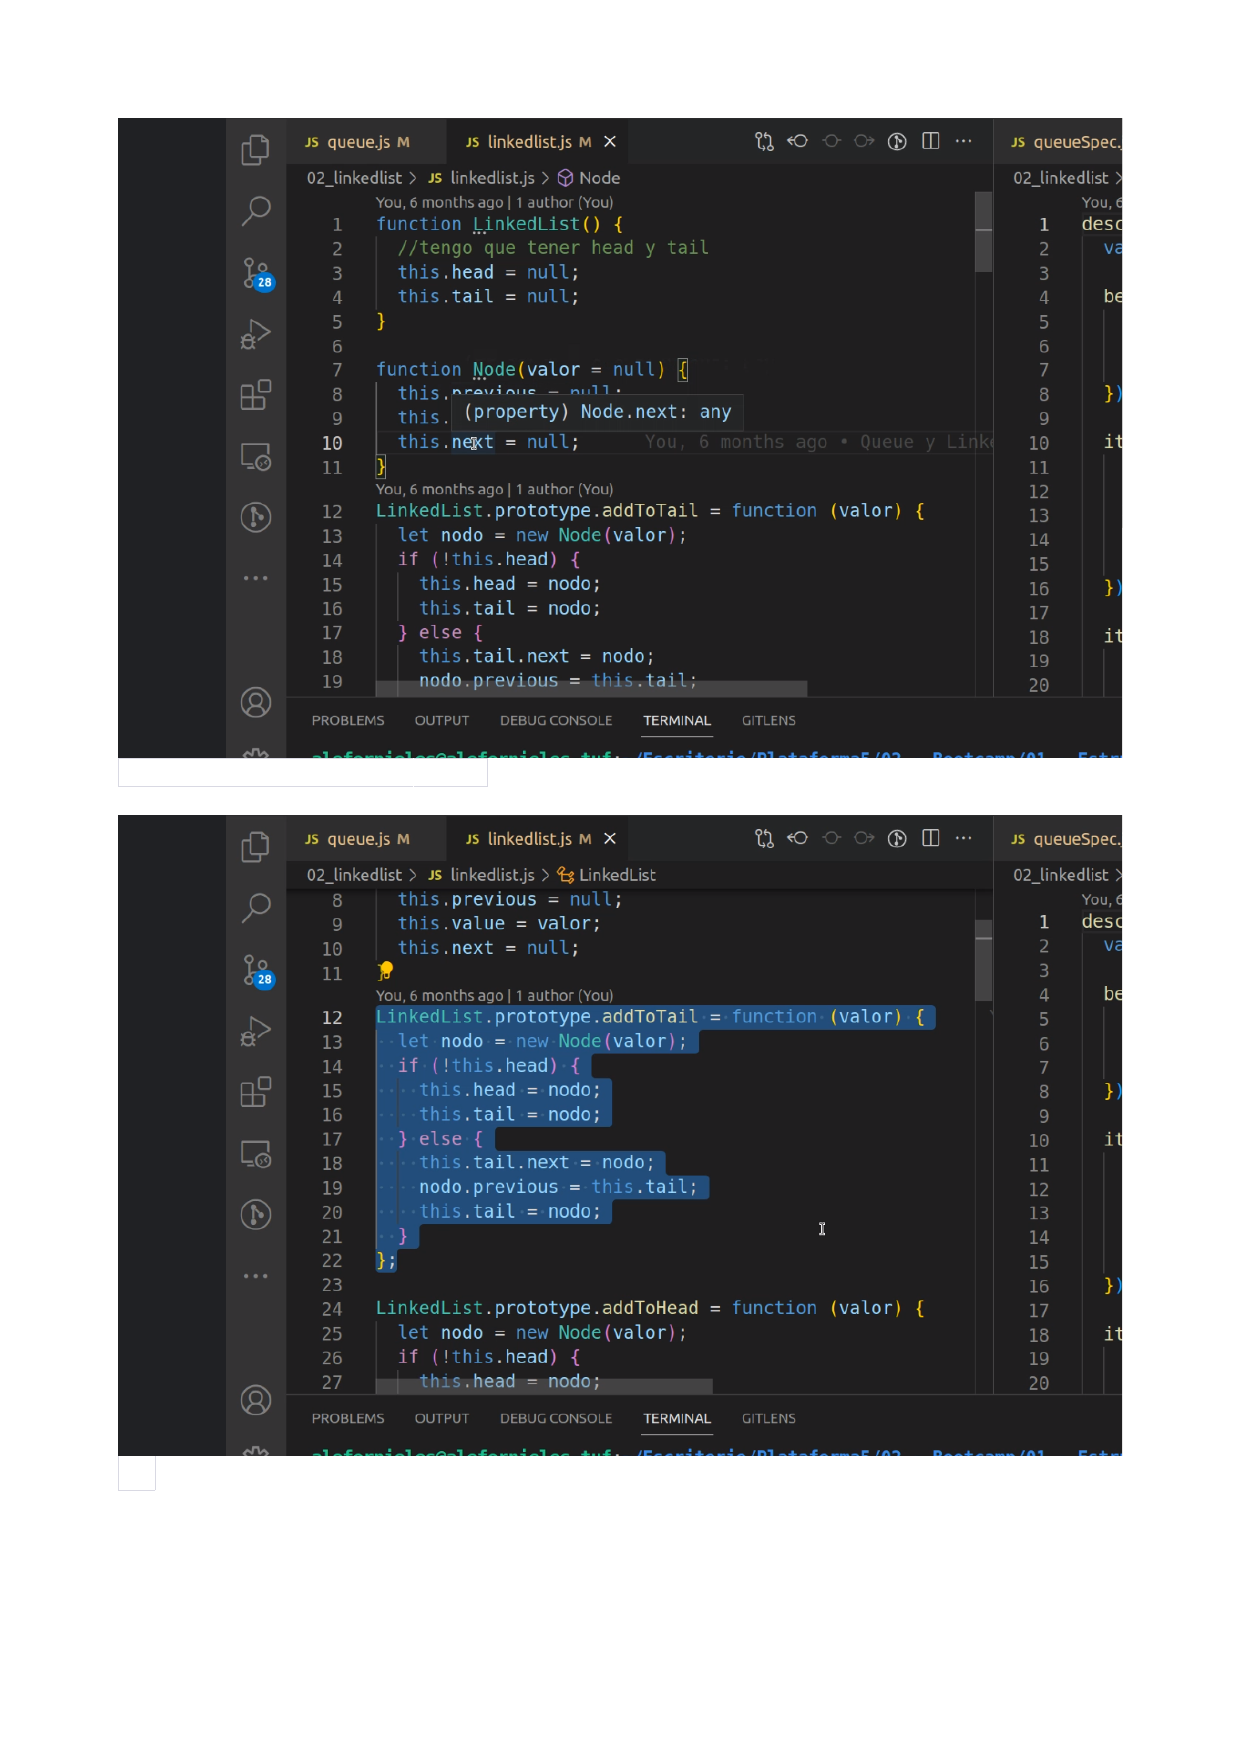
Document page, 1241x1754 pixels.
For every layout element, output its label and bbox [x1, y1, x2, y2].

picture [118, 118, 1123, 758]
picture [118, 815, 1123, 1456]
